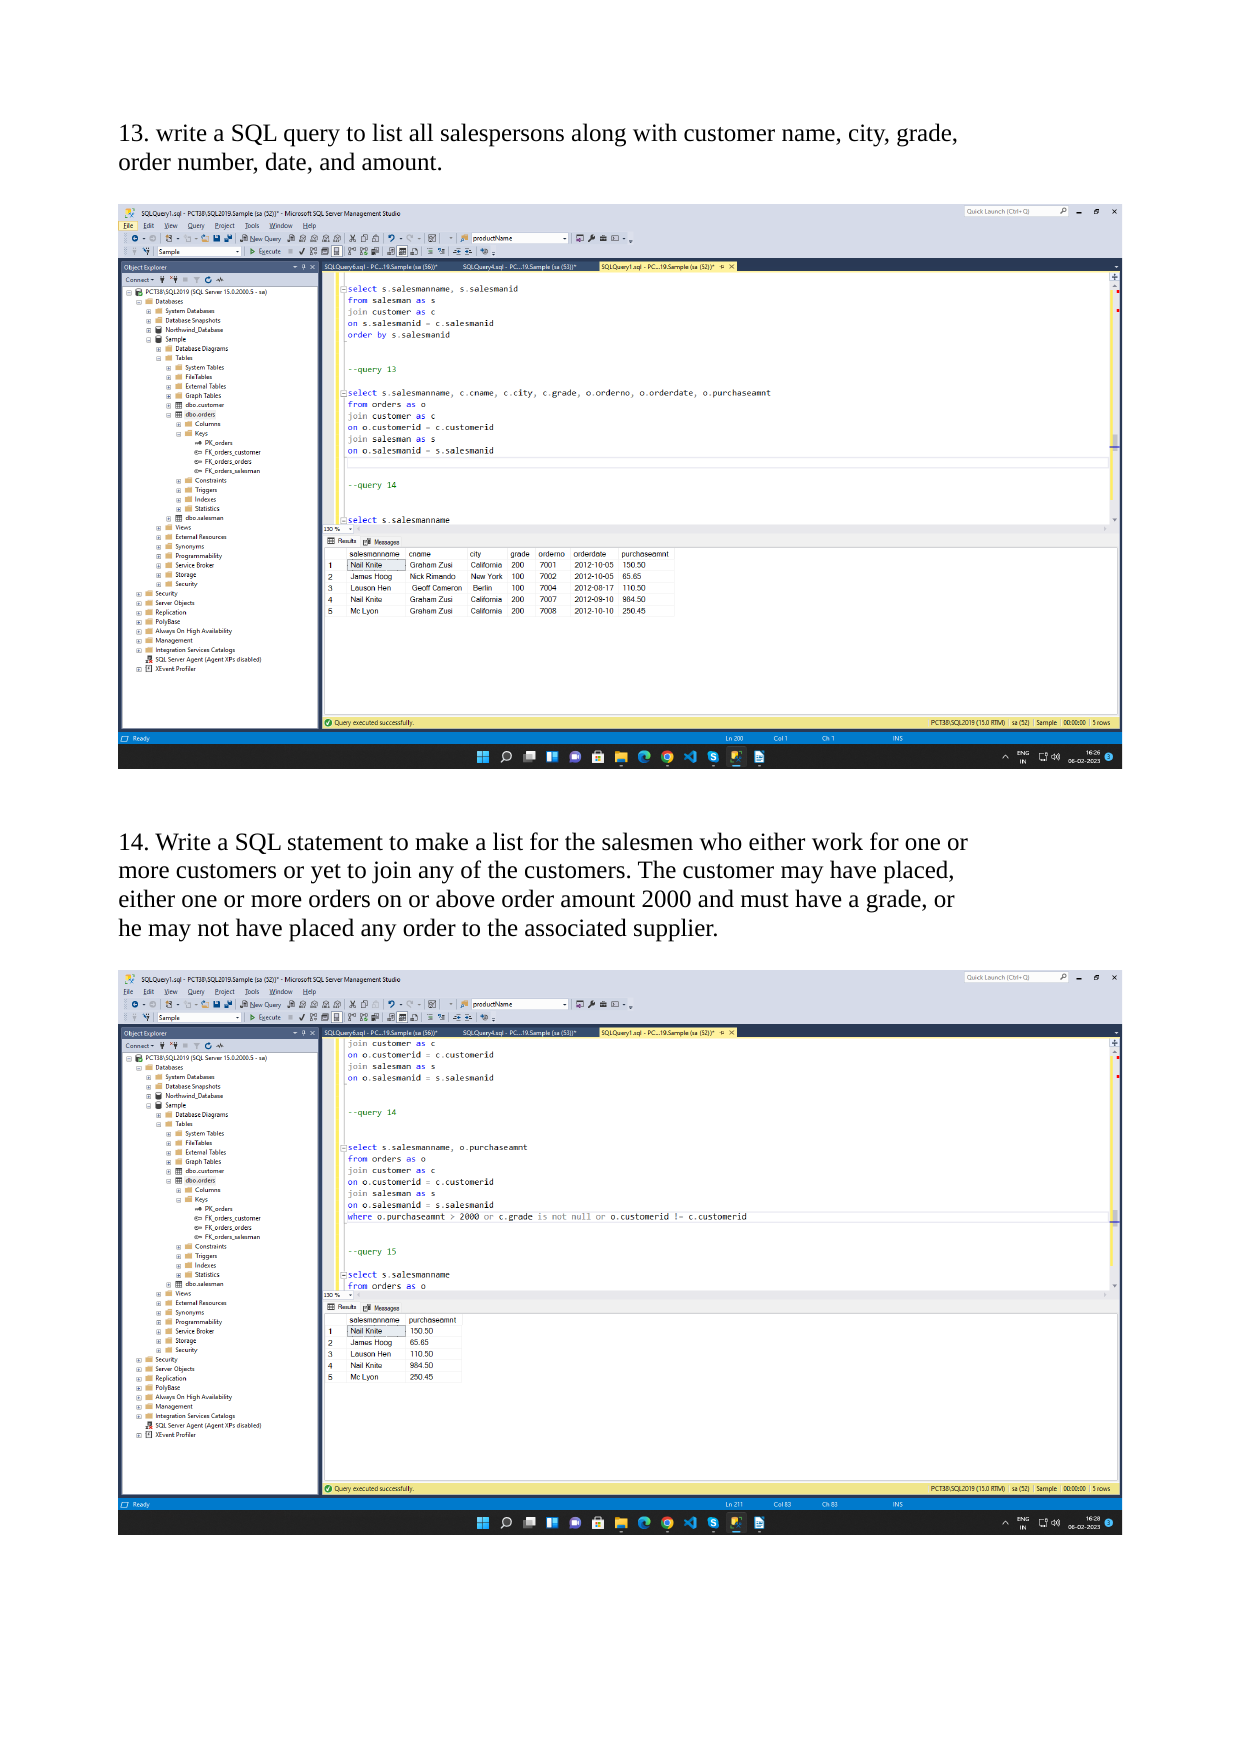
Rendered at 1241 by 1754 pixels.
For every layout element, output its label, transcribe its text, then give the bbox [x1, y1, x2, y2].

picture [118, 204, 1123, 769]
text more customers or yet to join any of the customers. The customer may have placed, [118, 855, 1122, 884]
text 13. write a SQL query to list all salespersons along with customer name, city, grade, [118, 118, 1122, 147]
text he may not have placed any order to the associated supplier. [118, 913, 1122, 942]
picture [118, 970, 1123, 1535]
text 14. Write a SQL statement to make a list for the salesmen who either work for one or [118, 827, 1122, 855]
text order number, date, and amount. [118, 147, 1122, 176]
text either one or more orders on or above order amount 2000 and must have a grade, or [118, 884, 1122, 913]
